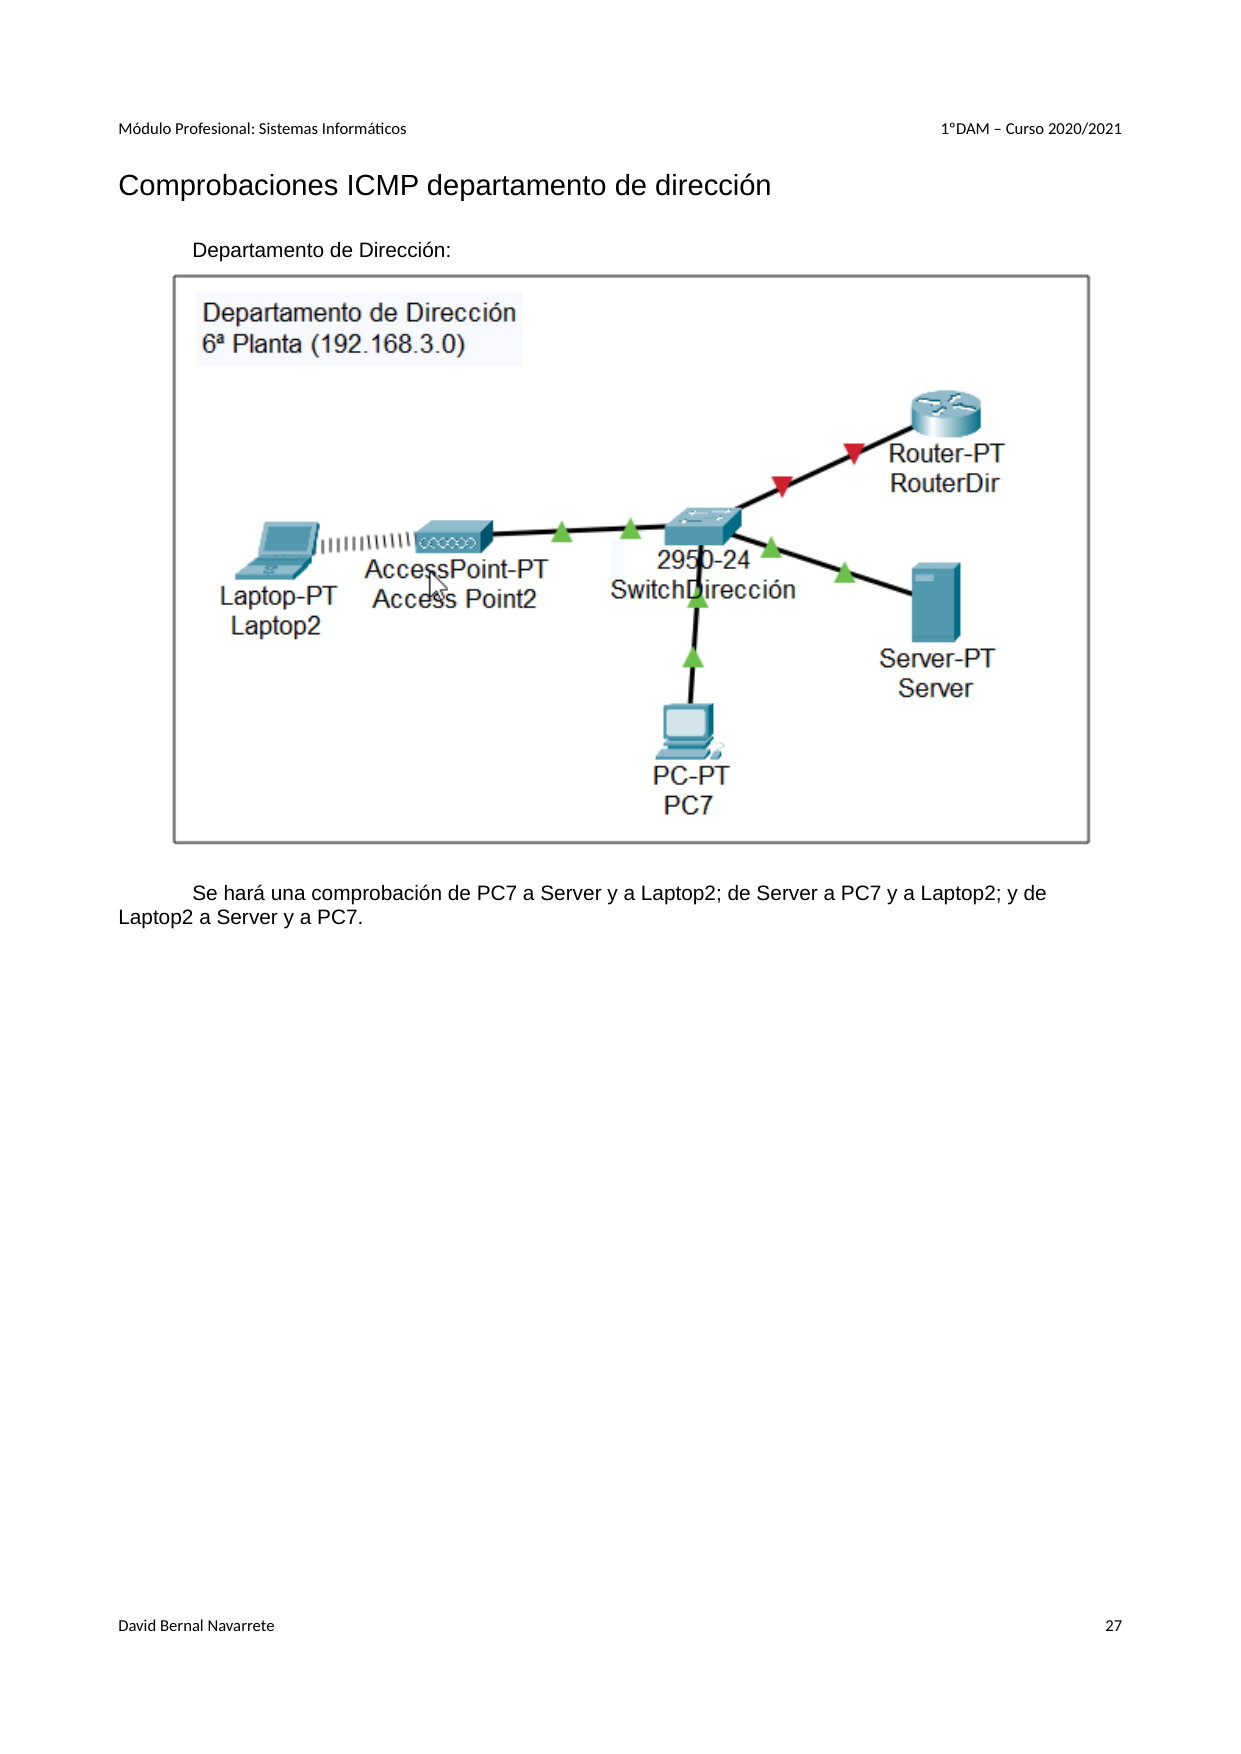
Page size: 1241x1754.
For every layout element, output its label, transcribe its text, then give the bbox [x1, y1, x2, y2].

text Departamento de Dirección: [118, 238, 1122, 262]
picture [162, 267, 1092, 857]
text Se hará una comprobación de PC7 a Server y a Laptop2; de Server a PC7 y a Laptop2; y de Laptop2 a Server y a PC7. [118, 881, 1122, 929]
subtitle Comprobaciones ICMP departamento de dirección [118, 168, 1122, 201]
